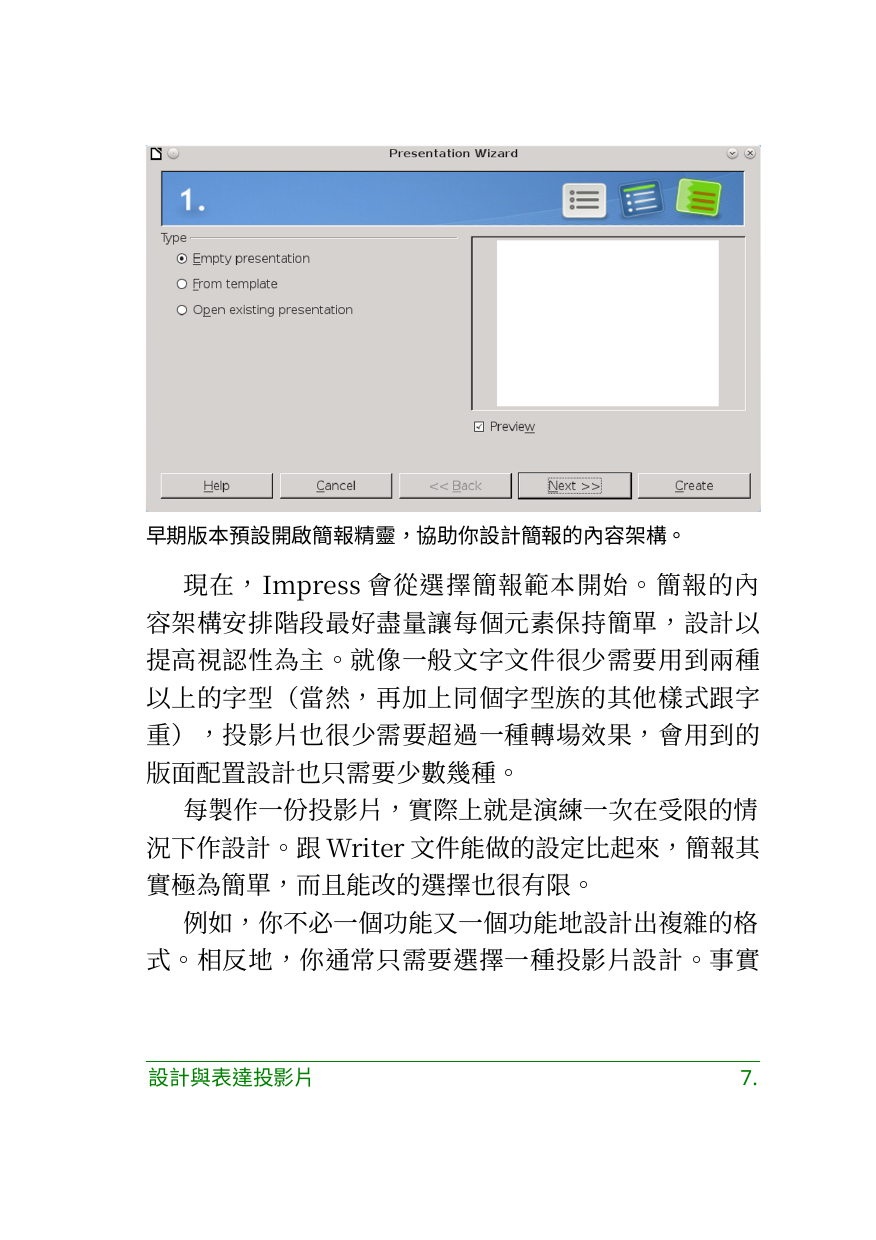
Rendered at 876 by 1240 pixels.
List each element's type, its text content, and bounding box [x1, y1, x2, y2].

text 現在，Impress會從選擇簡報範本開始。簡報的內容架構安排階段最好盡量讓每個元素保持簡單，設計以提高視認性為主。就像一般文字文件很少需要用到兩種以上的字型（當然，再加上同個字型族的其他樣式跟字重），投影片也很少需要超過一種轉場效果，會用到的版面配置設計也只需要少數幾種。 [146, 564, 760, 789]
text 每製作一份投影片，實際上就是演練一次在受限的情況下作設計。跟Writer文件能做的設定比起來，簡報其實極為簡單，而且能改的選擇也很有限。 [146, 789, 760, 902]
picture [145, 145, 761, 512]
table_cell 早期版本預設開啟簡報精靈，協助你設計簡報的內容架構。 [146, 514, 760, 549]
text 例如，你不必一個功能又一個功能地設計出複雜的格式。相反地，你通常只需要選擇一種投影片設計。事實 [146, 902, 760, 977]
